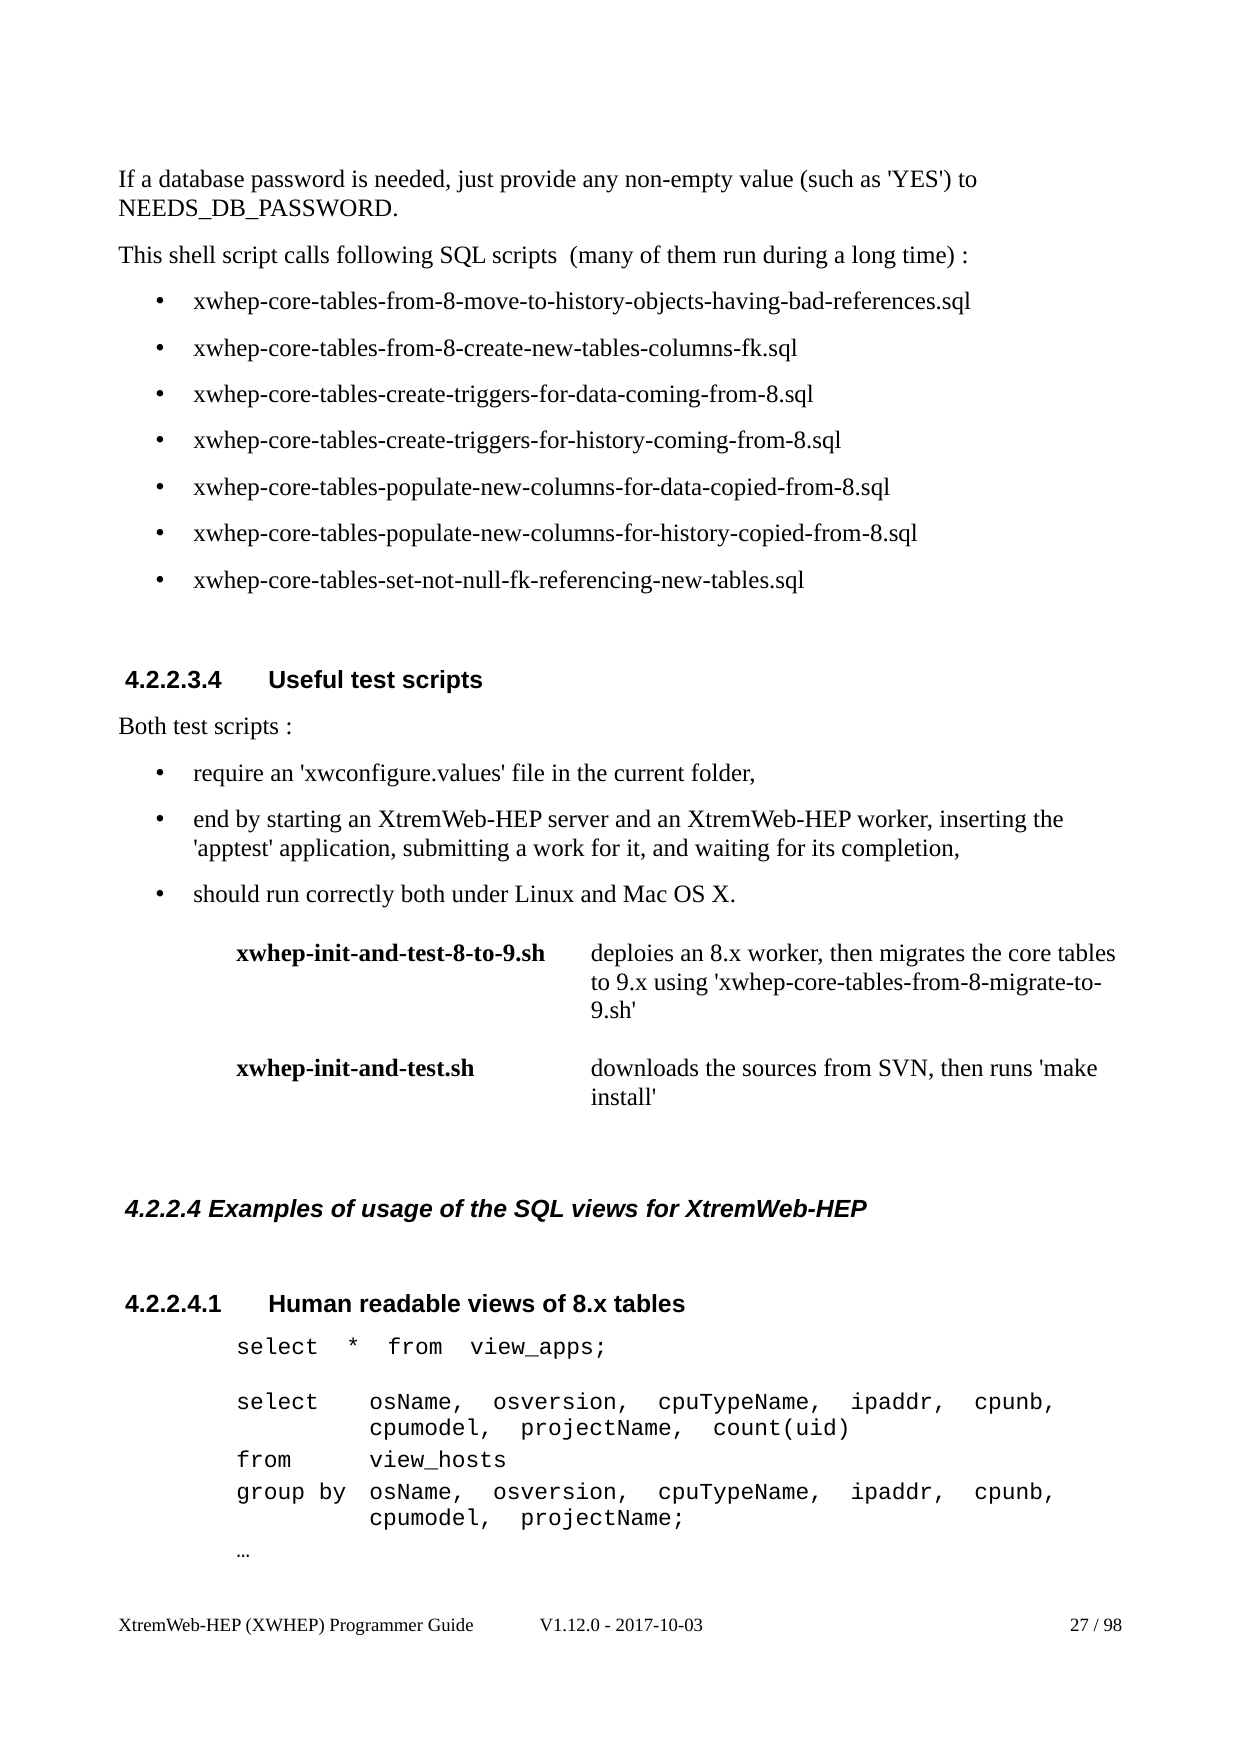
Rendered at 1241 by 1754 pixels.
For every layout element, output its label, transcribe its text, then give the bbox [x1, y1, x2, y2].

list end by starting an XtremWeb-HEP server and an XtremWeb-HEP worker, inserting the 'apptest' application, submitting a work for it, and waiting for its completion, [156, 804, 1122, 862]
text If a database password is needed, just provide any non-empty value (such as 'YES') to NEEDS_DB_PASSWORD. [118, 164, 1122, 222]
list xwhep-core-tables-from-8-create-new-tables-columns-fk.sql [156, 333, 1122, 361]
text … [236, 1538, 1122, 1564]
text xwhep-init-and-test.sh downloads the sources from SVN, then runs 'make install' [236, 1053, 1122, 1111]
text select osName, osversion, cpuTypeName, ipaddr, cpunb, cpumodel, projectName, count(uid) [236, 1391, 1122, 1443]
text select * from view_apps; [236, 1335, 1122, 1361]
subtitle Useful test scripts [118, 665, 1122, 694]
text group by osName, osversion, cpuTypeName, ipaddr, cpunb, cpumodel, projectName; [236, 1480, 1122, 1532]
list xwhep-core-tables-populate-new-columns-for-data-copied-from-8.sql [156, 472, 1122, 501]
text xwhep-init-and-test-8-to-9.sh deploies an 8.x worker, then migrates the core tables to 9.x using 'xwhep-core-tables-from-8-migrate-to-9.sh' [236, 938, 1122, 1024]
list xwhep-core-tables-populate-new-columns-for-history-copied-from-8.sql [156, 518, 1122, 547]
subtitle Human readable views of 8.x tables [118, 1289, 1122, 1318]
list should run correctly both under Linux and Mac OS X. [156, 879, 1122, 908]
text from view_hosts [236, 1448, 1122, 1474]
list xwhep-core-tables-from-8-move-to-history-objects-having-bad-references.sql [156, 286, 1122, 315]
text Both test scripts : [118, 711, 1122, 740]
list xwhep-core-tables-create-triggers-for-data-coming-from-8.sql [156, 379, 1122, 408]
list xwhep-core-tables-create-triggers-for-history-coming-from-8.sql [156, 426, 1122, 454]
list require an 'xwconfigure.values' file in the current folder, [156, 758, 1122, 787]
subtitle Examples of usage of the SQL views for XtremWeb-HEP [118, 1194, 1122, 1223]
list xwhep-core-tables-set-not-null-fk-referencing-new-tables.sql [156, 565, 1122, 594]
text This shell script calls following SQL scripts (many of them run during a long time) : [118, 240, 1122, 268]
